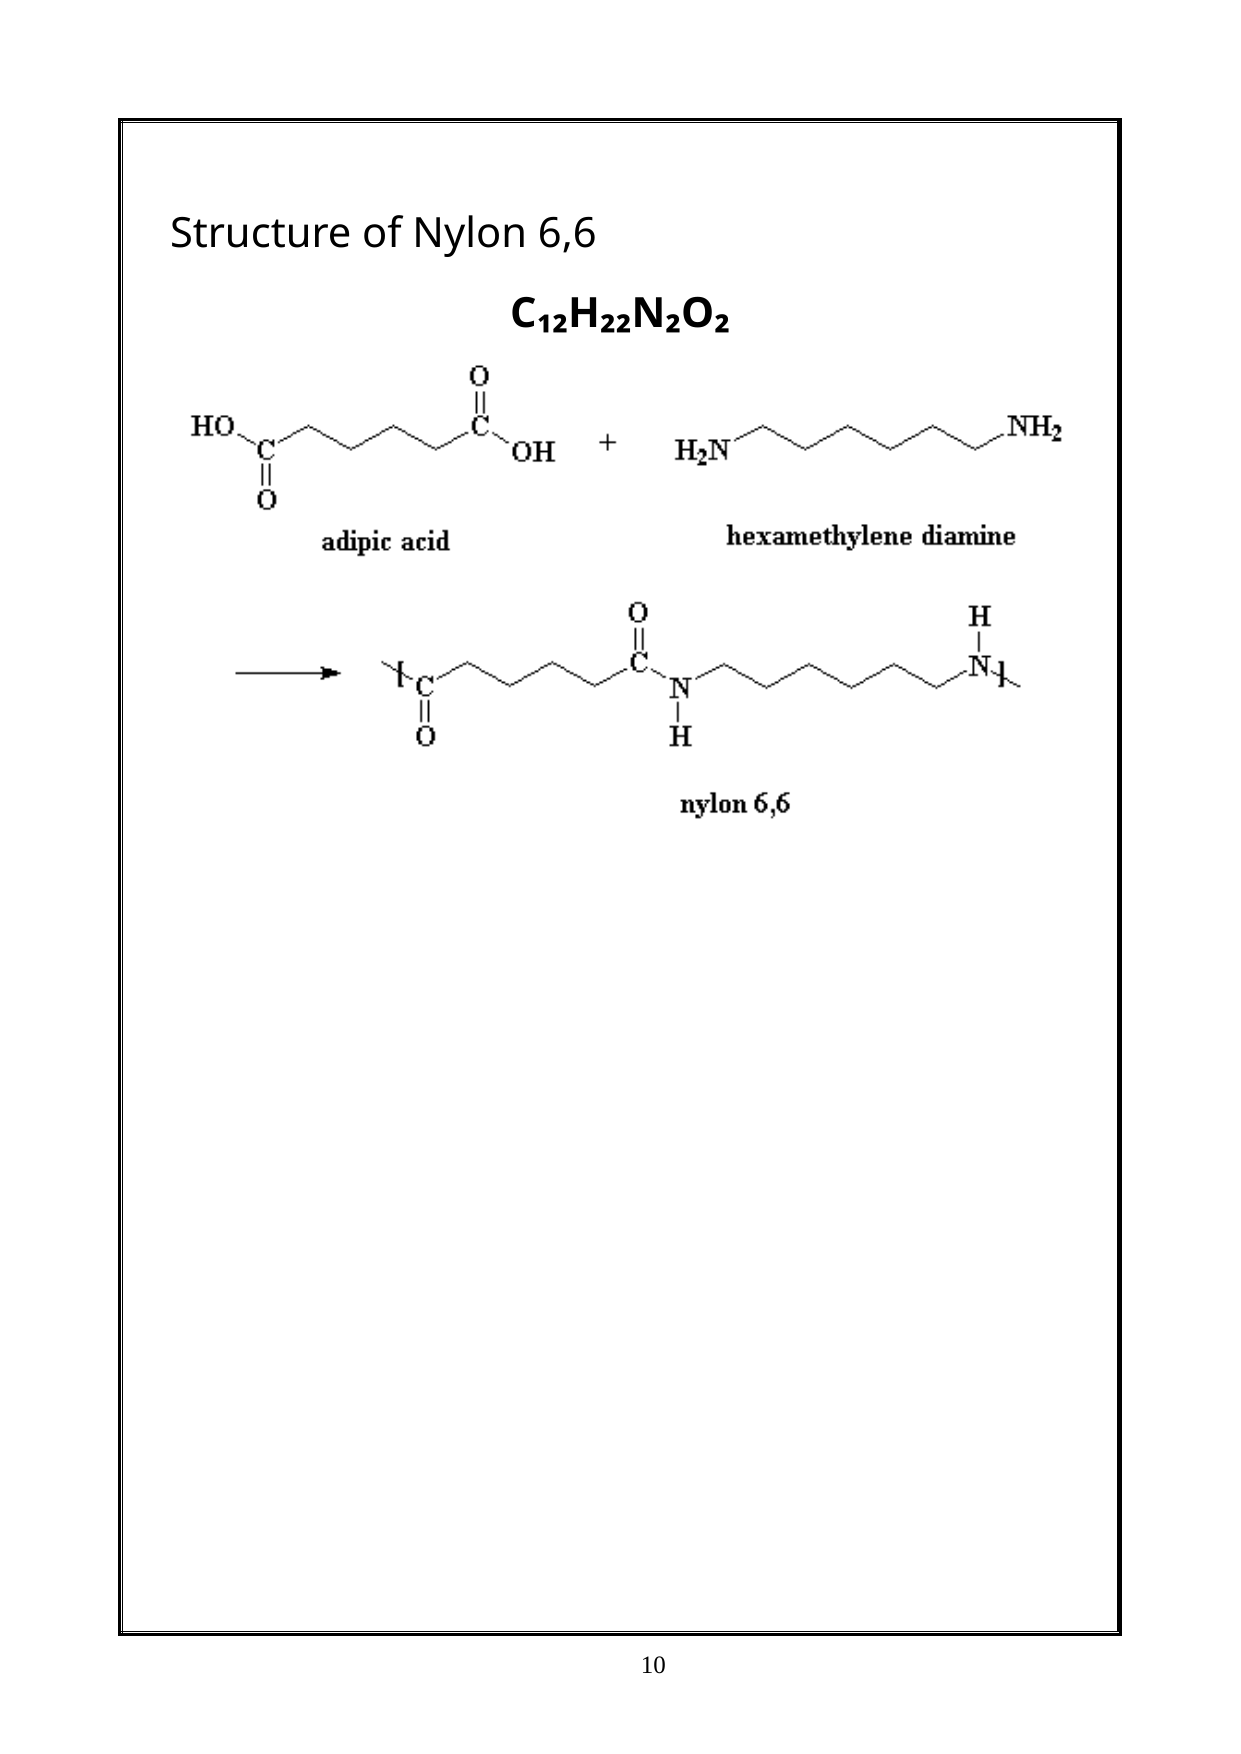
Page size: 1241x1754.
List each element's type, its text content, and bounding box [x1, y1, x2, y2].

text Structure of Nylon 6,6 [170, 203, 1070, 259]
text C₁₂H₂₂N₂O₂ [170, 283, 1070, 339]
picture [175, 342, 1080, 826]
